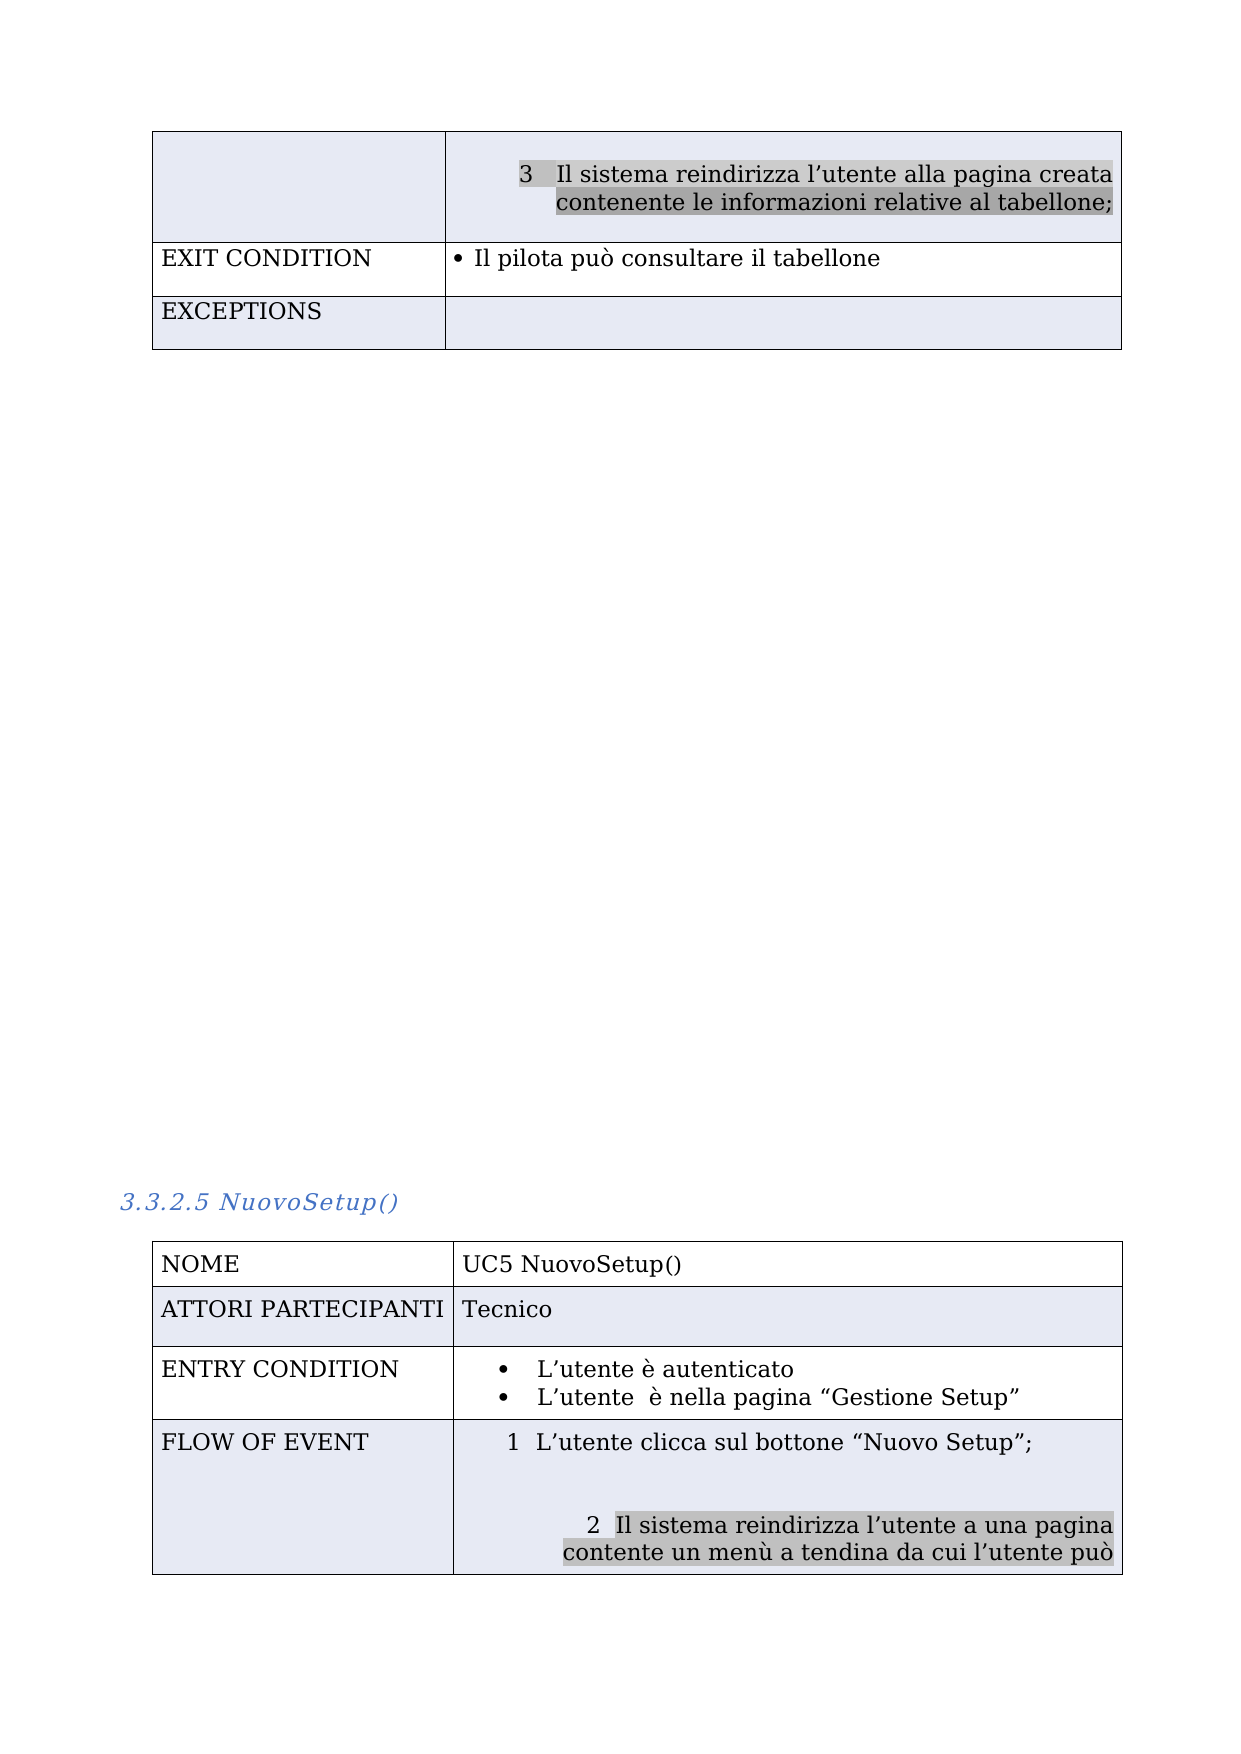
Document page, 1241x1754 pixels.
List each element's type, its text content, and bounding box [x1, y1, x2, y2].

table_header UC5 NuovoSetup() [454, 1242, 1122, 1286]
table_cell [446, 297, 1121, 349]
table_cell Tecnico [454, 1287, 1122, 1346]
table_cell [153, 132, 445, 242]
table_header NOME [153, 1242, 453, 1286]
table_cell ATTORI PARTECIPANTI [153, 1287, 453, 1346]
table_cell FLOW OF EVENT [153, 1420, 453, 1574]
table_cell Il pilota può consultare il tabellone [446, 243, 1121, 296]
table_cell EXIT CONDITION [153, 243, 445, 296]
table_cell EXCEPTIONS [153, 297, 445, 349]
table_cell L’utente clicca sul bottone “Nuovo Setup”; Il sistema reindirizza l’utente a una pagina contente un menù a tendina da cui l’utente può [454, 1420, 1122, 1574]
table_cell L’utente clicca sul pulsante “Tabellone”; Il sistema recupera dallo strato di memoria persistente le informazioni aggiornate relative al tabellone le statistiche del pilota e le impagina; Il sistema reindirizza l’utente alla pagina creata contenente le informazioni relative al tabellone; [446, 132, 1121, 242]
table_cell L’utente è autenticato L’utente è nella pagina “Gestione Setup” [454, 1347, 1122, 1419]
table_cell ENTRY CONDITION [153, 1347, 453, 1419]
subtitle 3.3.2.5 NuovoSetup() [118, 1188, 1122, 1216]
